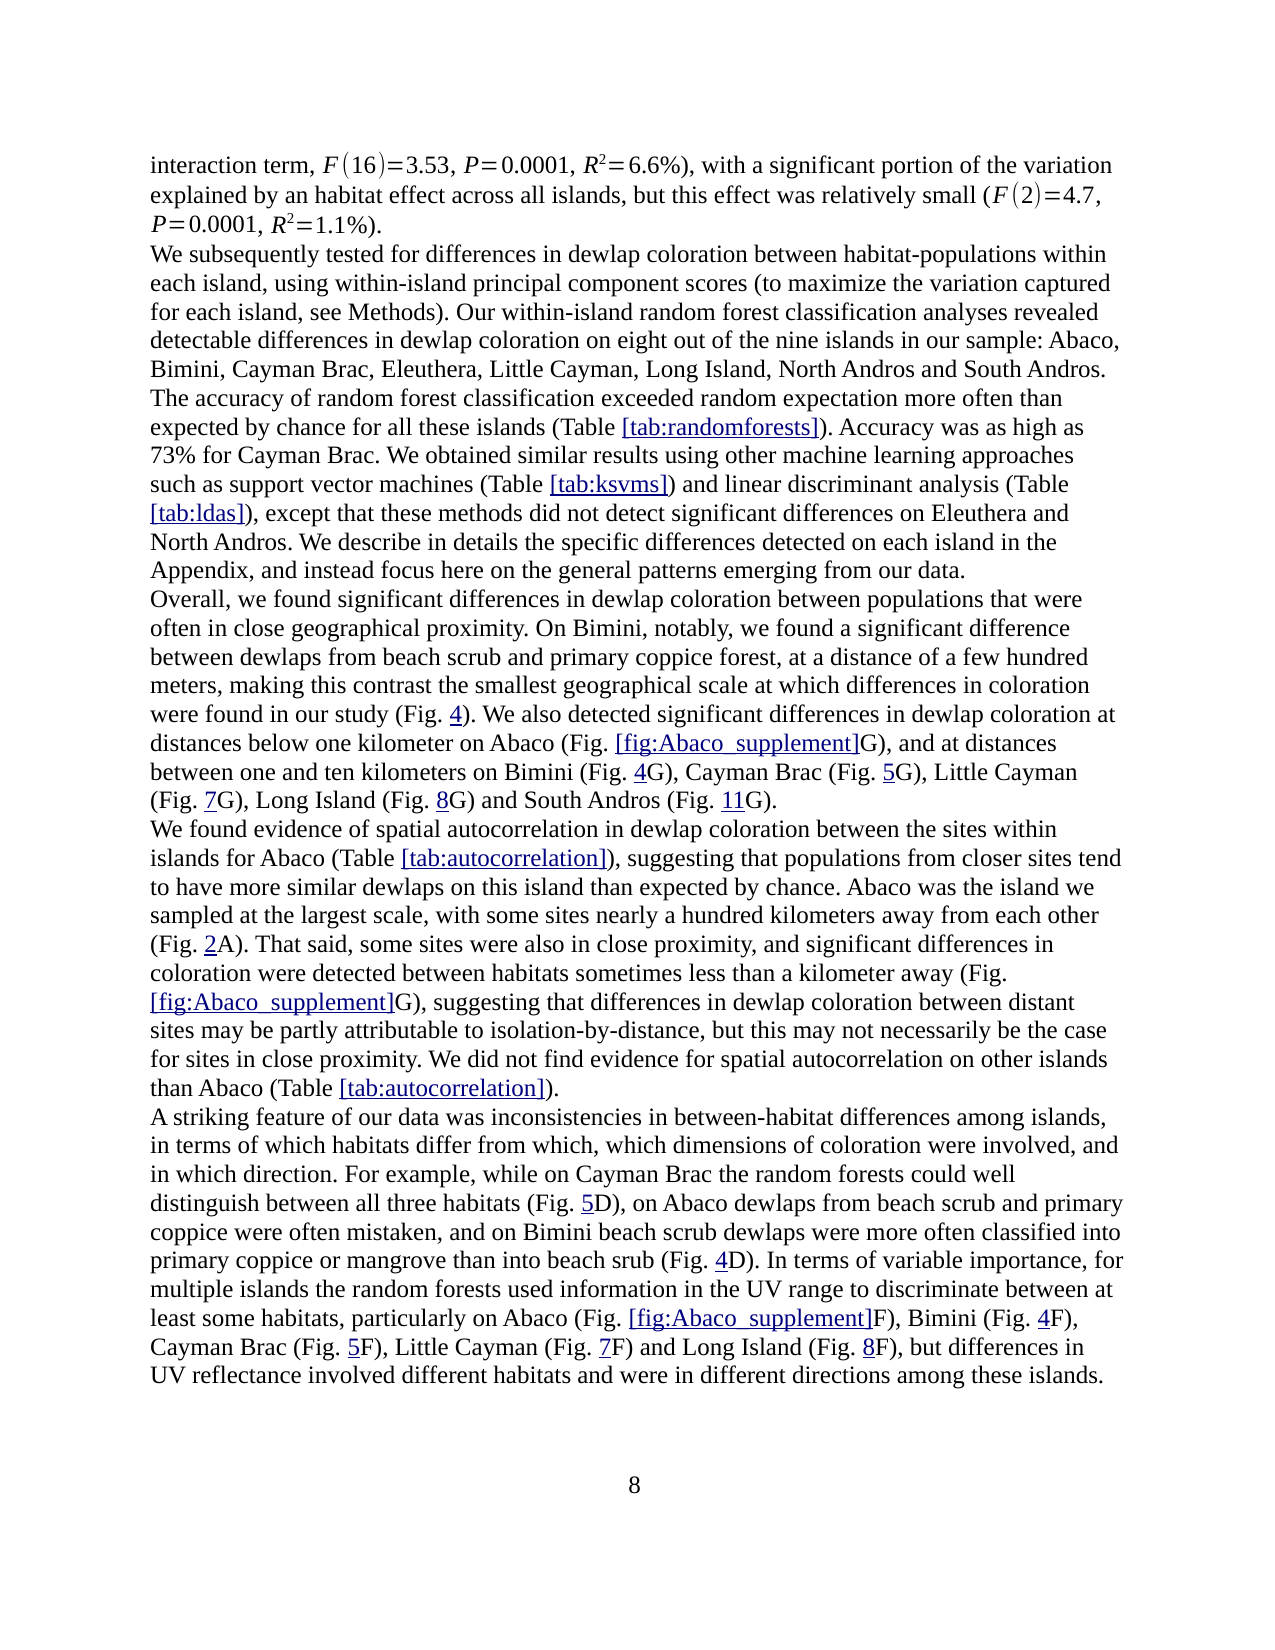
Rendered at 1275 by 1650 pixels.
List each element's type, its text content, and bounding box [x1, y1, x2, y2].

text We tested for variation in A. sagrei dewlap coloration between populations living in three characteristic habitat types across nine islands that span the West Indian range of the brown anole (beach scrub, primary coppice and mangroves). We found that most of the variation in coloration was partitioned between islands (two-way PERMANOVA, , , explained variance %). Nonetheless, we did find evidence for differences in dewlap coloration between habitat types, and those were mostly island-specific (habitat-by-island interaction term, , , %), with a significant portion of the variation explained by an habitat effect across all islands, but this effect was relatively small (, , %). We subsequently tested for differences in dewlap coloration between habitat-populations within each island, using within-island principal component scores (to maximize the variation captured for each island, see Methods). Our within-island random forest classification analyses revealed detectable differences in dewlap coloration on eight out of the nine islands in our sample: Abaco, Bimini, Cayman Brac, Eleuthera, Little Cayman, Long Island, North Andros and South Andros. The accuracy of random forest classification exceeded random expectation more often than expected by chance for all these islands (Table [tab:randomforests]). Accuracy was as high as 73% for Cayman Brac. We obtained similar results using other machine learning approaches such as support vector machines (Table [tab:ksvms]) and linear discriminant analysis (Table [tab:ldas]), except that these methods did not detect significant differences on Eleuthera and North Andros. We describe in details the specific differences detected on each island in the Appendix, and instead focus here on the general patterns emerging from our data. Overall, we found significant differences in dewlap coloration between populations that were often in close geographical proximity. On Bimini, notably, we found a significant difference between dewlaps from beach scrub and primary coppice forest, at a distance of a few hundred meters, making this contrast the smallest geographical scale at which differences in coloration were found in our study (Fig. 4). We also detected significant differences in dewlap coloration at distances below one kilometer on Abaco (Fig. [fig:Abaco_supplement]G), and at distances between one and ten kilometers on Bimini (Fig. 4G), Cayman Brac (Fig. 5G), Little Cayman (Fig. 7G), Long Island (Fig. 8G) and South Andros (Fig. 11G). We found evidence of spatial autocorrelation in dewlap coloration between the sites within islands for Abaco (Table [tab:autocorrelation]), suggesting that populations from closer sites tend to have more similar dewlaps on this island than expected by chance. Abaco was the island we sampled at the largest scale, with some sites nearly a hundred kilometers away from each other (Fig. 2A). That said, some sites were also in close proximity, and significant differences in coloration were detected between habitats sometimes less than a kilometer away (Fig. [fig:Abaco_supplement]G), suggesting that differences in dewlap coloration between distant sites may be partly attributable to isolation-by-distance, but this may not necessarily be the case for sites in close proximity. We did not find evidence for spatial autocorrelation on other islands than Abaco (Table [tab:autocorrelation]). A striking feature of our data was inconsistencies in between-habitat differences among islands, in terms of which habitats differ from which, which dimensions of coloration were involved, and in which direction. For example, while on Cayman Brac the random forests could well distinguish between all three habitats (Fig. 5D), on Abaco dewlaps from beach scrub and primary coppice were often mistaken, and on Bimini beach scrub dewlaps were more often classified into primary coppice or mangrove than into beach srub (Fig. 4D). In terms of variable importance, for multiple islands the random forests used information in the UV range to discriminate between at least some habitats, particularly on Abaco (Fig. [fig:Abaco_supplement]F), Bimini (Fig. 4F), Cayman Brac (Fig. 5F), Little Cayman (Fig. 7F) and Long Island (Fig. 8F), but differences in UV reflectance involved different habitats and were in different directions among these islands. [150, 150, 1125, 1418]
